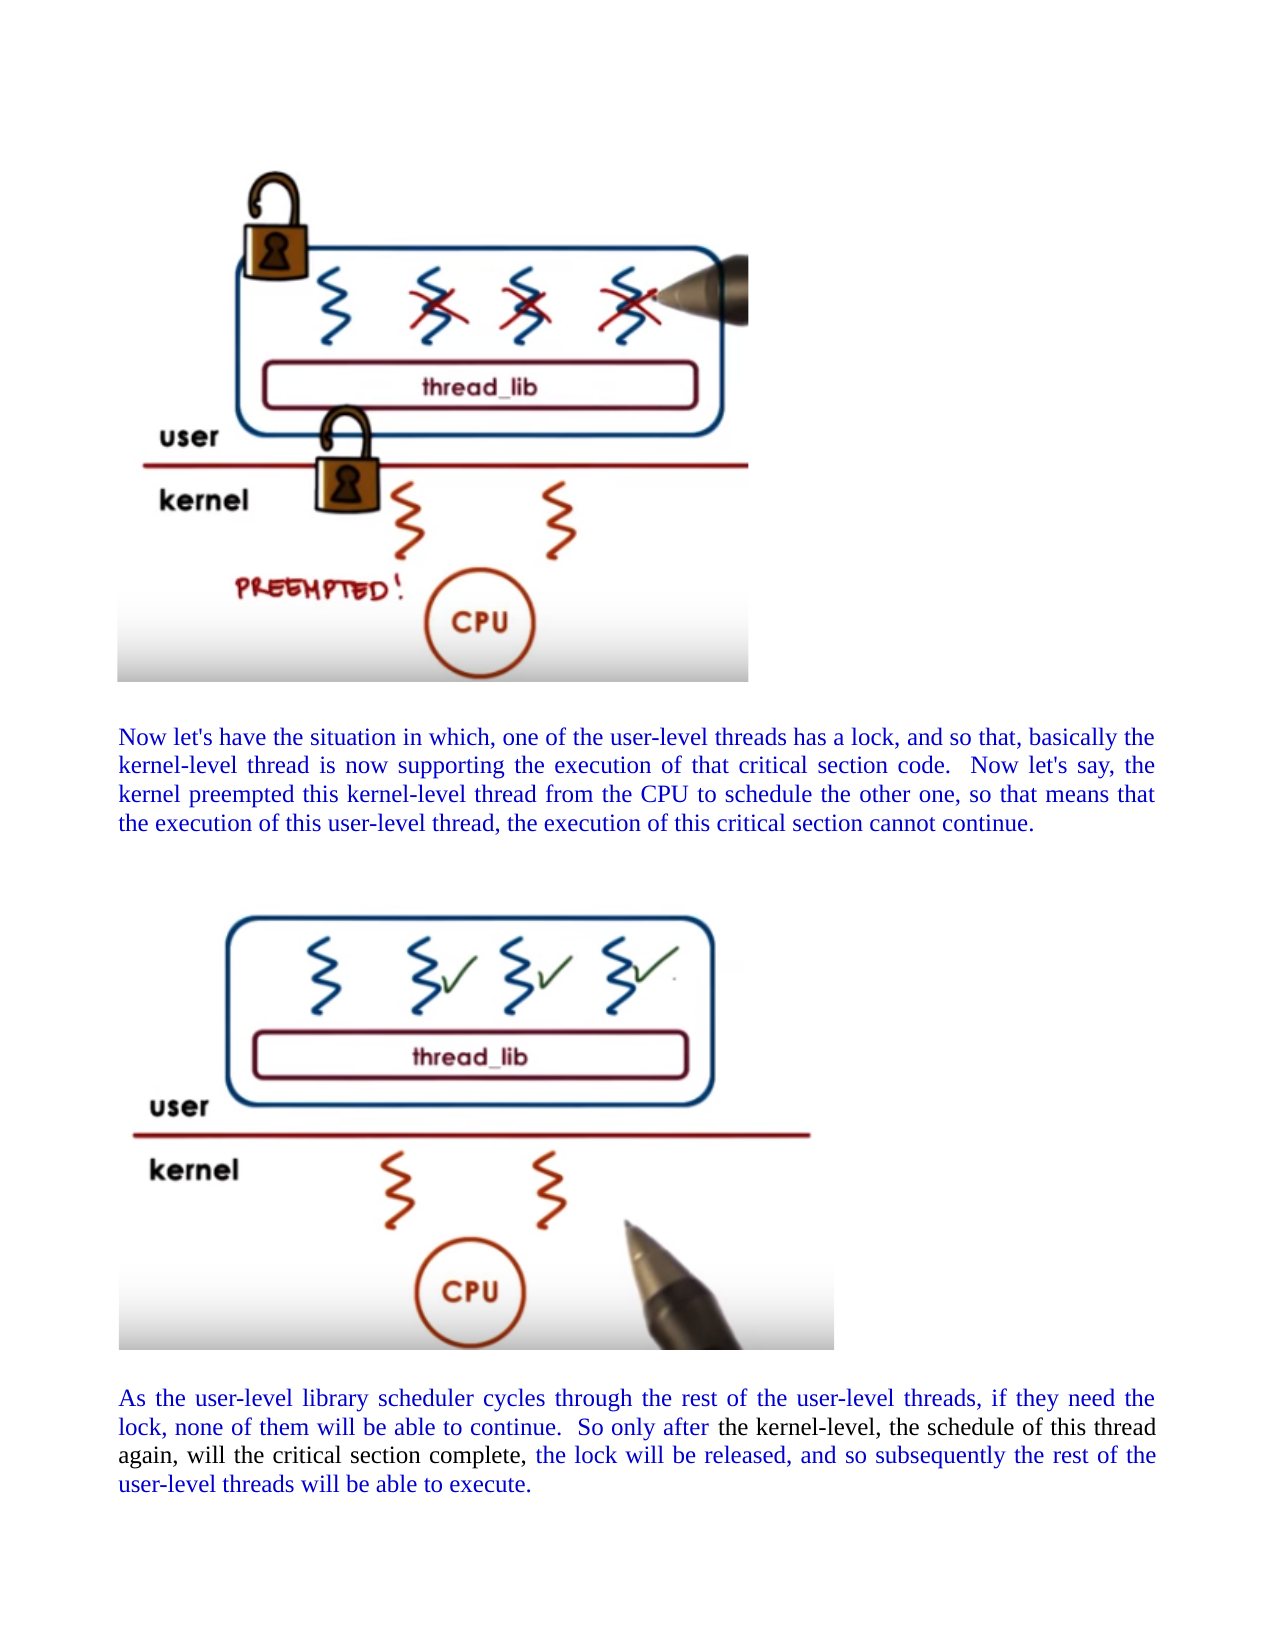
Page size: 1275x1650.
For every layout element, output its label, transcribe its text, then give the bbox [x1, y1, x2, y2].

picture [117, 154, 749, 682]
picture [118, 871, 835, 1350]
text As the user-level library scheduler cycles through the rest of the user-level threads, if they need the lock, none of them will be able to continue. So only after the kernel-level, the schedule of this thread again, will the critical section complete, the lock will be released, and so subsequently the rest of the user-level threads will be able to execute. [118, 1383, 1157, 1498]
text Now let's have the situation in which, one of the user-level threads has a lock, and so that, basically the kernel-level thread is now supporting the execution of that critical section code. Now let's say, the kernel preempted this kernel-level thread from the CPU to schedule the other one, so that means that the execution of this user-level thread, the execution of this critical section cannot continue. [118, 722, 1157, 837]
